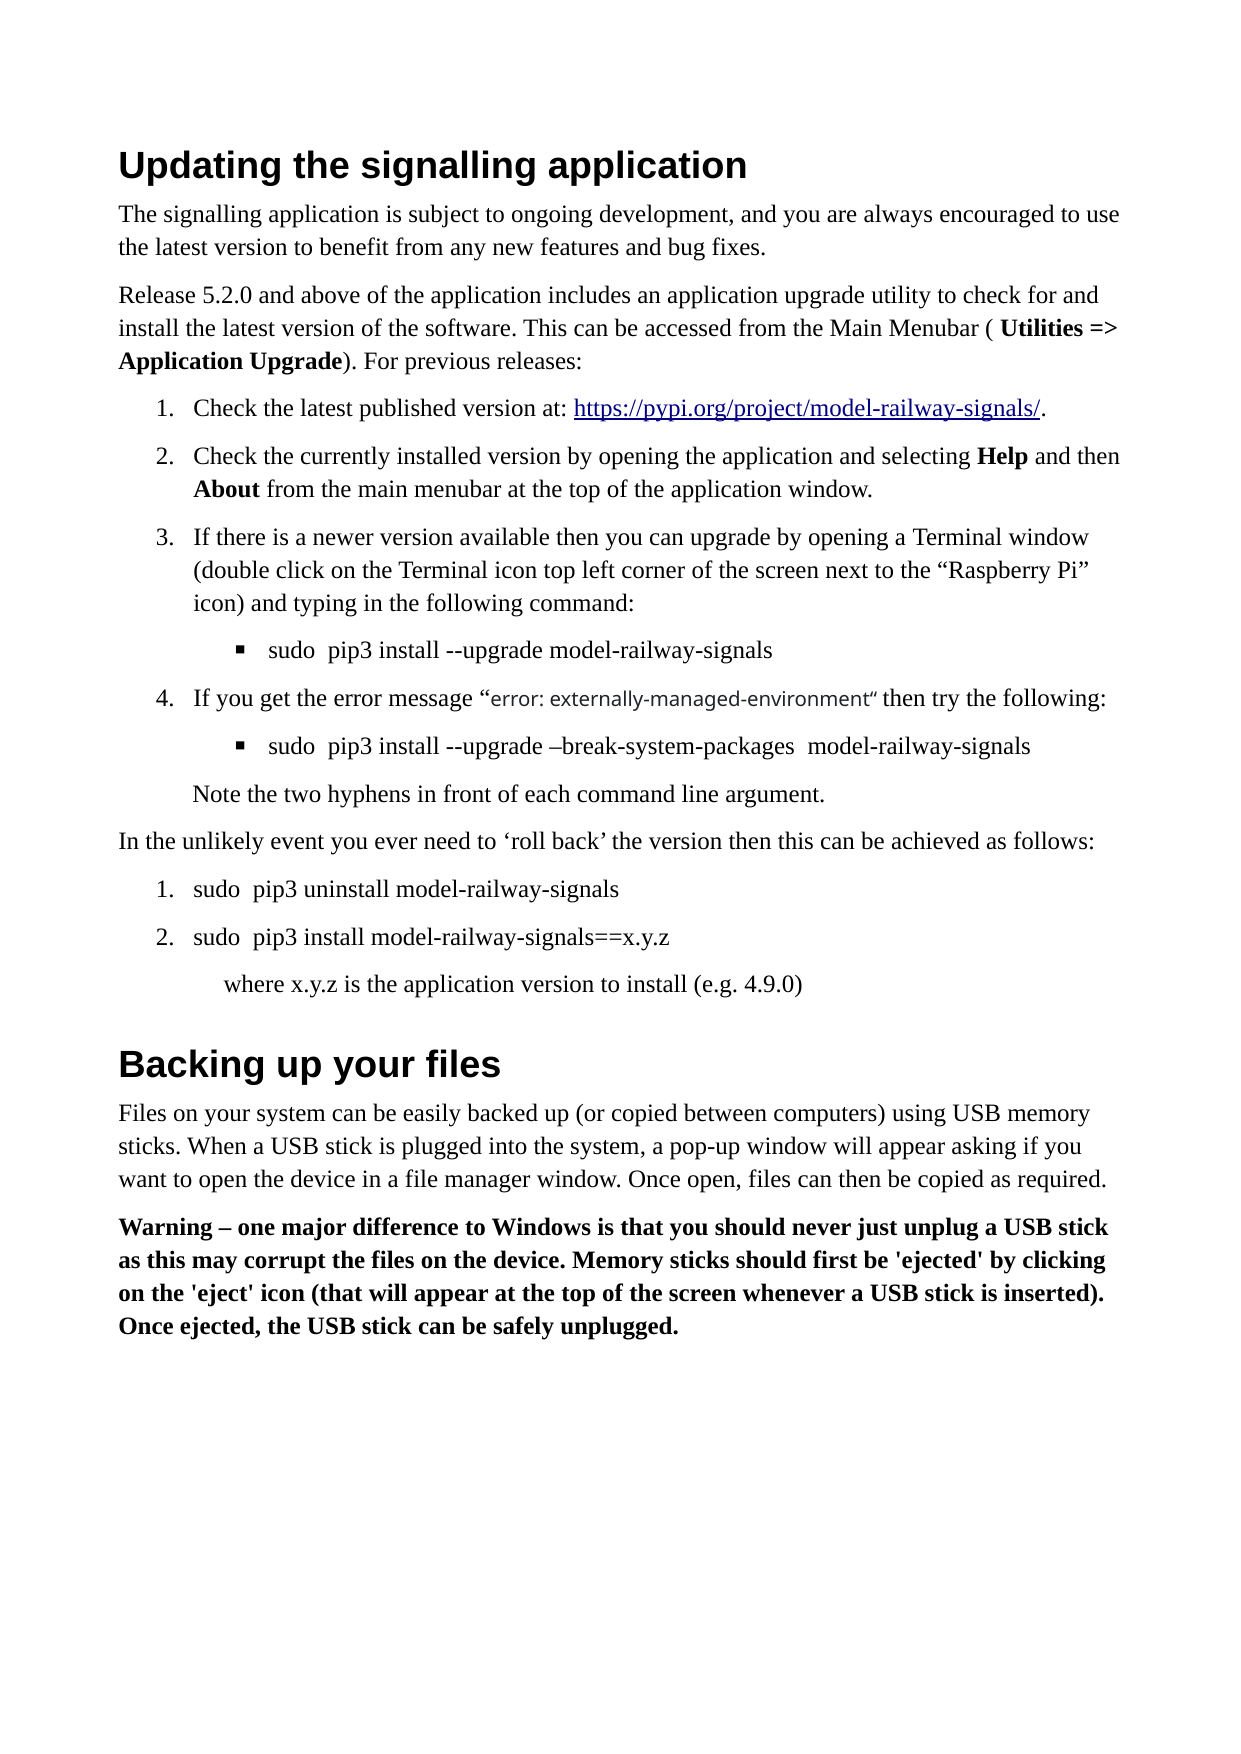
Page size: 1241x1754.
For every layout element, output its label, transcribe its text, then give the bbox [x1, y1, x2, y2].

list sudo pip3 install --upgrade model-railway-signals [231, 635, 1122, 664]
list Check the latest published version at: https://pypi.org/project/model-railway-signals/. [156, 393, 1122, 422]
text Files on your system can be easily backed up (or copied between computers) using USB memory sticks. When a USB stick is plugged into the system, a pop-up window will appear asking if you want to open the device in a file manager window. Once open, files can then be copied as required. [118, 1098, 1122, 1193]
list sudo pip3 install model-railway-signals==x.y.z [156, 922, 1122, 950]
text Warning – one major difference to Windows is that you should never just unplug a USB stick as this may corrupt the files on the device. Memory sticks should first be 'ejected' by clicking on the 'eject' icon (that will appear at the top of the screen whenever a USB stick is inserted). Once ejected, the USB stick can be safely unplugged. [118, 1212, 1122, 1339]
subtitle Updating the signalling application [118, 143, 1122, 187]
text where x.y.z is the application version to install (e.g. 4.9.0) [118, 969, 1122, 998]
text Release 5.2.0 and above of the application includes an application upgrade utility to check for and install the latest version of the software. This can be accessed from the Main Menubar ( Utilities => Application Upgrade). For previous releases: [118, 280, 1122, 375]
list sudo pip3 install --upgrade –break-system-packages model-railway-signals [231, 731, 1122, 760]
list If you get the error message “error: externally-managed-environment“ then try the following: [156, 683, 1122, 712]
list If there is a newer version available then you can upgrade by opening a Terminal window (double click on the Terminal icon top left corner of the screen next to the “Raspberry Pi” icon) and typing in the following command: [156, 522, 1122, 617]
subtitle Backing up your files [118, 1042, 1122, 1086]
list Check the currently installed version by opening the application and selecting Help and then About from the main menubar at the top of the application window. [156, 441, 1122, 503]
text Note the two hyphens in front of each command line argument. [118, 779, 1122, 808]
list sudo pip3 uninstall model-railway-signals [156, 874, 1122, 903]
text The signalling application is subject to ongoing development, and you are always encouraged to use the latest version to benefit from any new features and bug fixes. [118, 199, 1122, 261]
text In the unlikely event you ever need to ‘roll back’ the version then this can be achieved as follows: [118, 826, 1122, 855]
